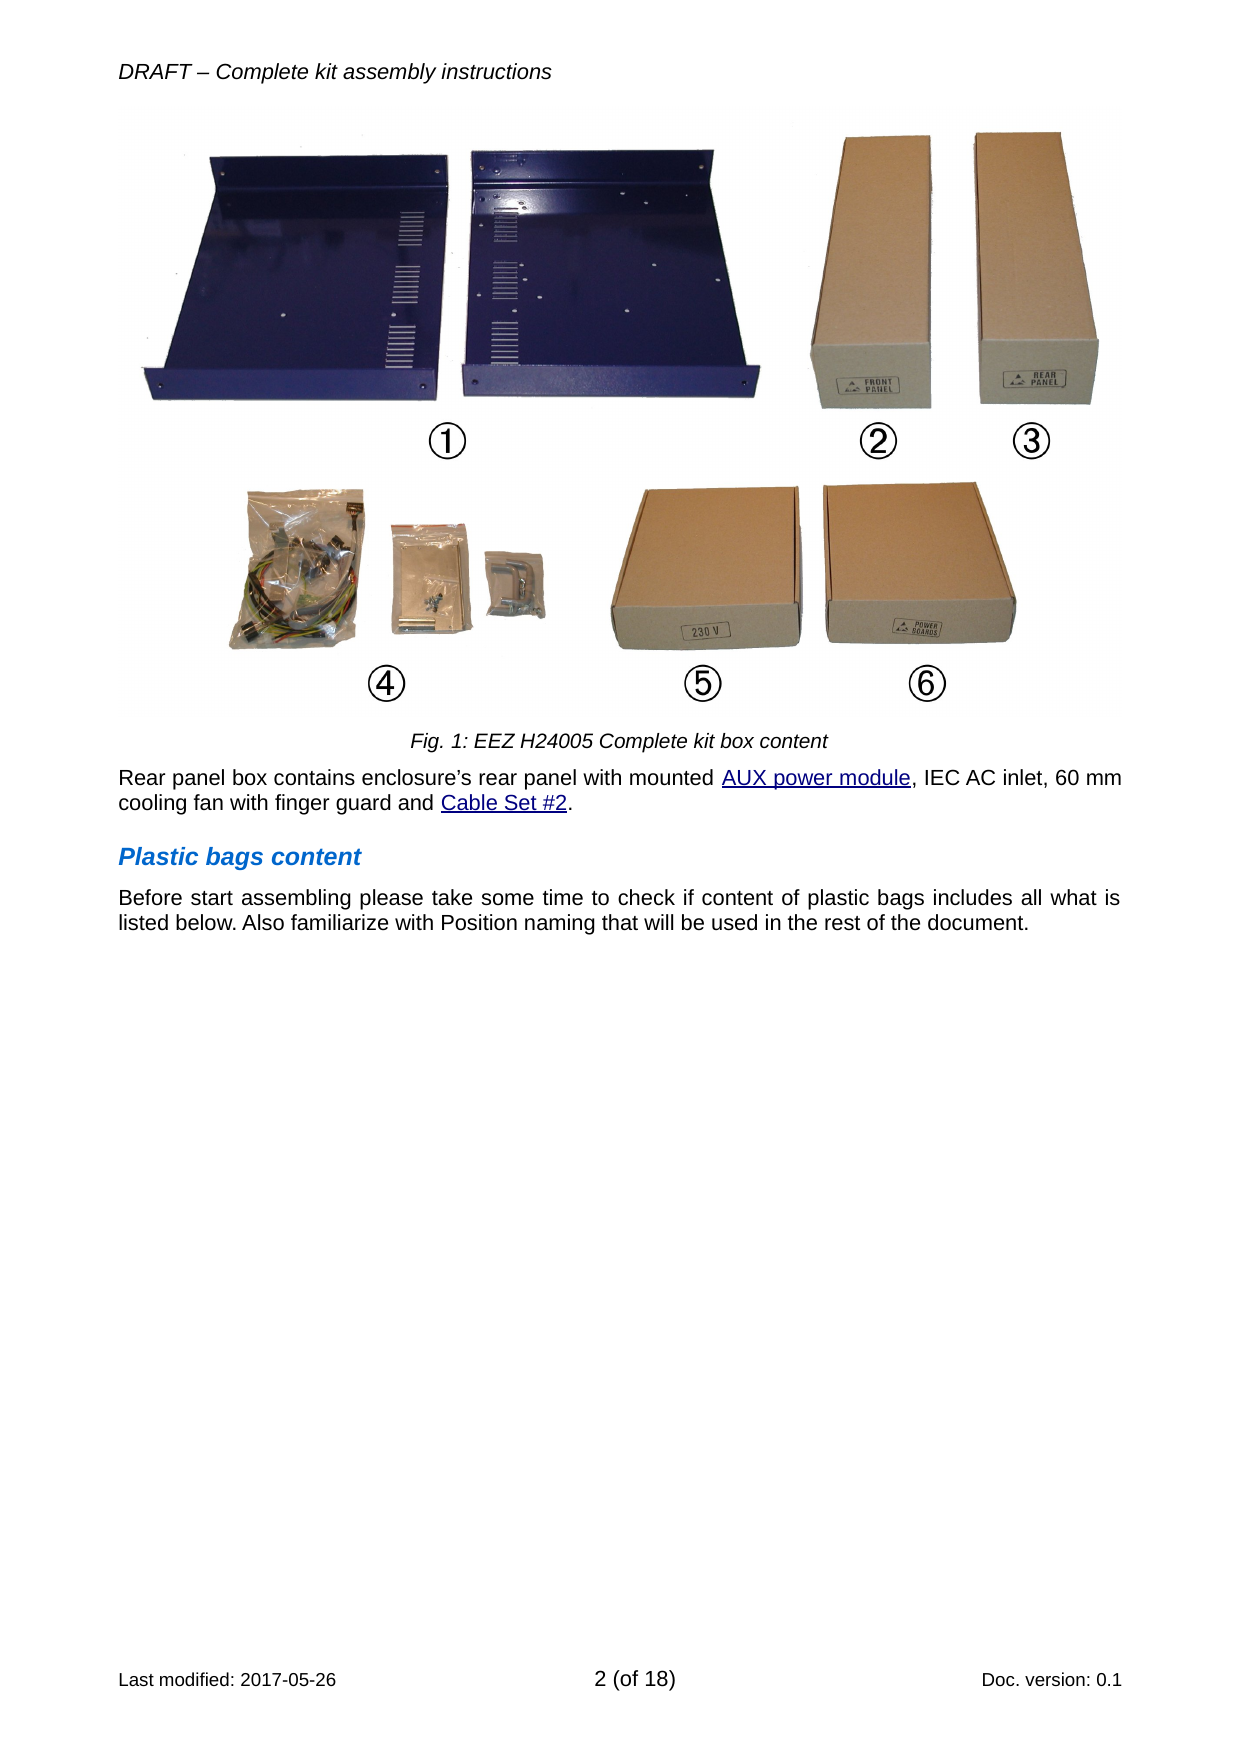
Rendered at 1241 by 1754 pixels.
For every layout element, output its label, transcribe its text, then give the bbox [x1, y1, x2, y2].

text Before start assembling please take some time to check if content of plastic bags includes all what is listed below. Also familiarize with Position naming that will be used in the rest of the document. [118, 885, 1122, 935]
text Fig. 1: EEZ H24005 Complete kit box content [118, 717, 1122, 753]
subtitle Plastic bags content [118, 841, 1122, 870]
picture [118, 106, 1123, 717]
text Rear panel box contains enclosure’s rear panel with mounted AUX power module, IEC AC inlet, 60 mm cooling fan with finger guard and Cable Set #2. [118, 753, 1122, 815]
